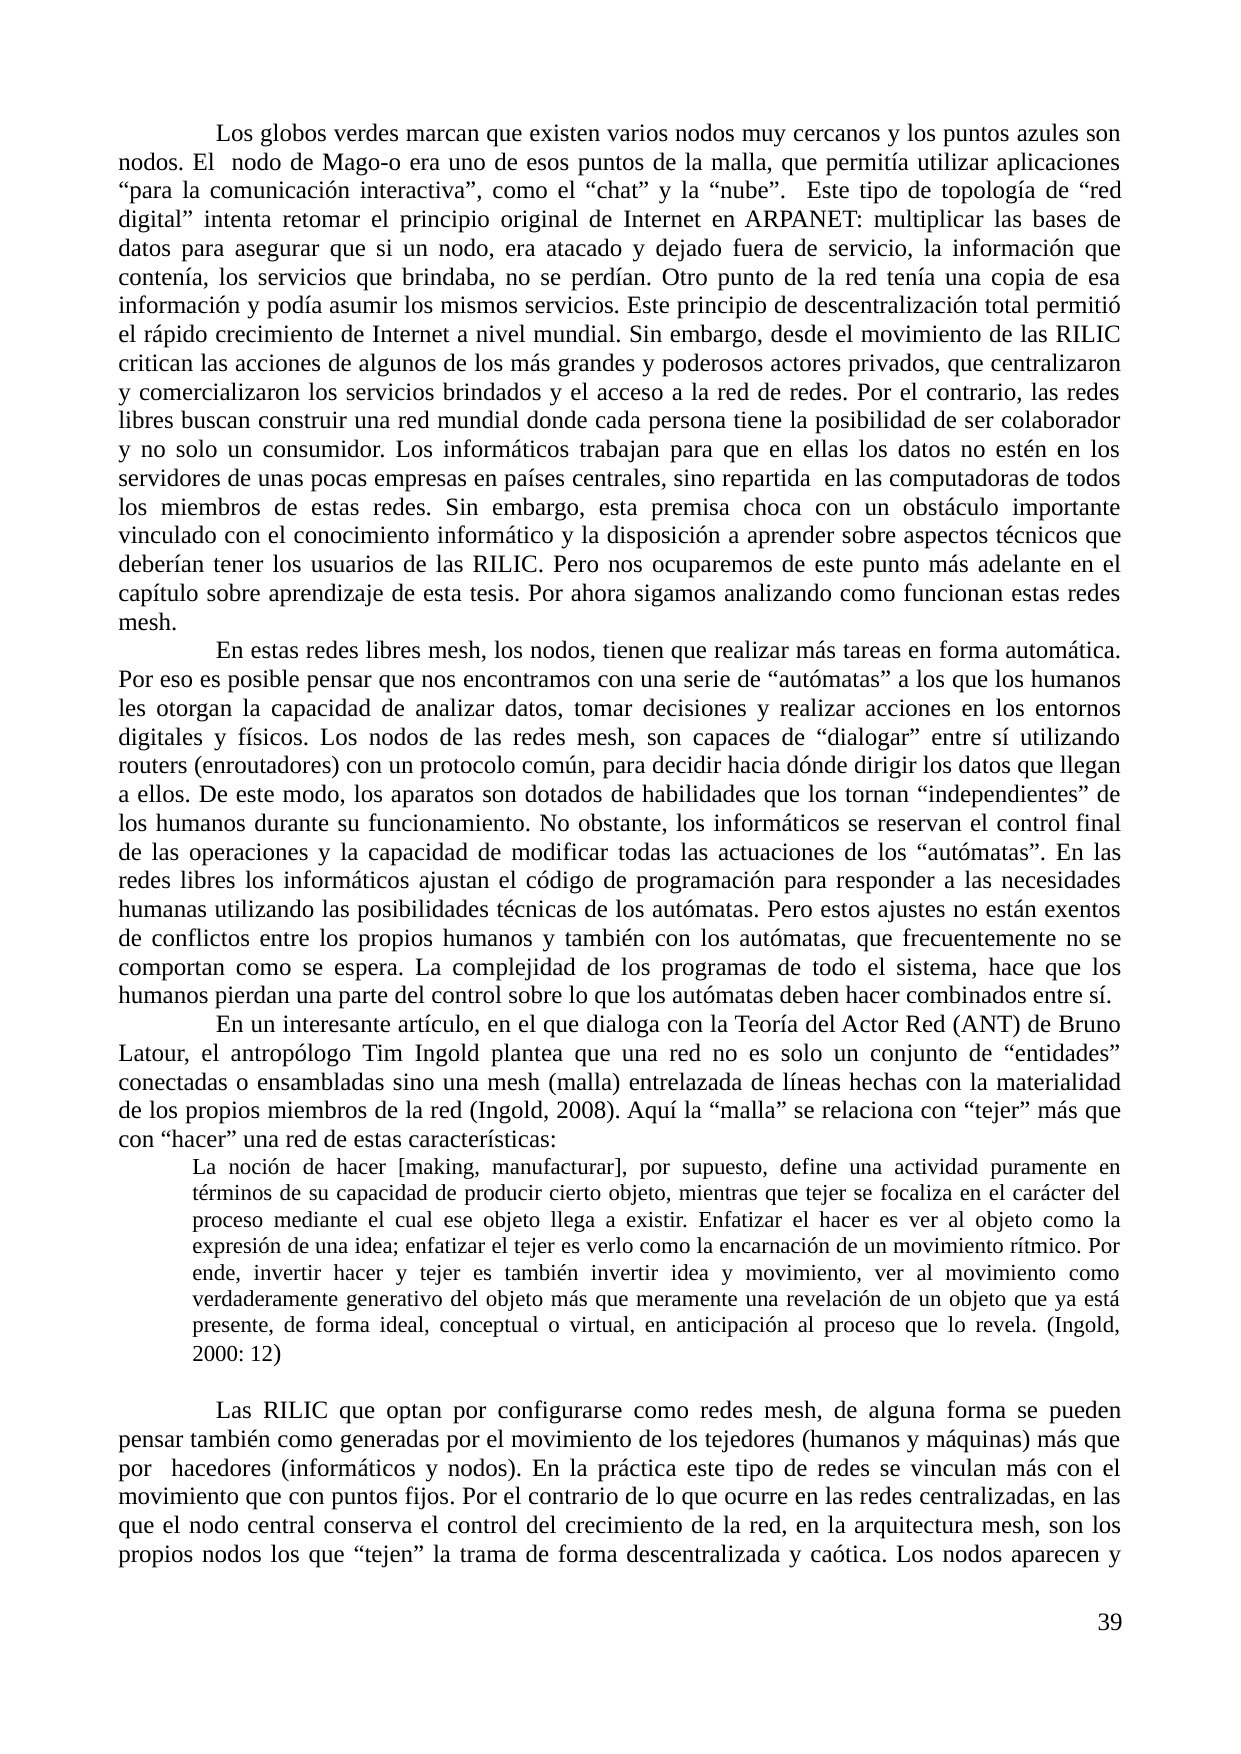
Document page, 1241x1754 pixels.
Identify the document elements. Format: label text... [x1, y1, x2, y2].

text En un interesante artículo, en el que dialoga con la Teoría del Actor Red (ANT) de Bruno Latour, el antropólogo Tim Ingold plantea que una red no es solo un conjunto de “entidades” conectadas o ensambladas sino una mesh (malla) entrelazada de líneas hechas con la materialidad de los propios miembros de la red (Ingold, 2008). Aquí la “malla” se relaciona con “tejer” más que con “hacer” una red de estas características: [118, 1009, 1122, 1153]
text En estas redes libres mesh, los nodos, tienen que realizar más tareas en forma automática. Por eso es posible pensar que nos encontramos con una serie de “autómatas” a los que los humanos les otorgan la capacidad de analizar datos, tomar decisiones y realizar acciones en los entornos digitales y físicos. Los nodos de las redes mesh, son capaces de “dialogar” entre sí utilizando routers (enroutadores) con un protocolo común, para decidir hacia dónde dirigir los datos que llegan a ellos. De este modo, los aparatos son dotados de habilidades que los tornan “independientes” de los humanos durante su funcionamiento. No obstante, los informáticos se reservan el control final de las operaciones y la capacidad de modificar todas las actuaciones de los “autómatas”. En las redes libres los informáticos ajustan el código de programación para responder a las necesidades humanas utilizando las posibilidades técnicas de los autómatas. Pero estos ajustes no están exentos de conflictos entre los propios humanos y también con los autómatas, que frecuentemente no se comportan como se espera. La complejidad de los programas de todo el sistema, hace que los humanos pierdan una parte del control sobre lo que los autómatas deben hacer combinados entre sí. [118, 636, 1122, 1009]
text La noción de hacer [making, manufacturar], por supuesto, define una actividad puramente en términos de su capacidad de producir cierto objeto, mientras que tejer se focaliza en el carácter del proceso mediante el cual ese objeto llega a existir. Enfatizar el hacer es ver al objeto como la expresión de una idea; enfatizar el tejer es verlo como la encarnación de un movimiento rítmico. Por ende, invertir hacer y tejer es también invertir idea y movimiento, ver al movimiento como verdaderamente generativo del objeto más que meramente una revelación de un objeto que ya está presente, de forma ideal, conceptual o virtual, en anticipación al proceso que lo revela. (Ingold, 2000: 12) [192, 1153, 1122, 1366]
text Los globos verdes marcan que existen varios nodos muy cercanos y los puntos azules son nodos. El nodo de Mago-o era uno de esos puntos de la malla, que permitía utilizar aplicaciones “para la comunicación interactiva”, como el “chat” y la “nube”. Este tipo de topología de “red digital” intenta retomar el principio original de Internet en ARPANET: multiplicar las bases de datos para asegurar que si un nodo, era atacado y dejado fuera de servicio, la información que contenía, los servicios que brindaba, no se perdían. Otro punto de la red tenía una copia de esa información y podía asumir los mismos servicios. Este principio de descentralización total permitió el rápido crecimiento de Internet a nivel mundial. Sin embargo, desde el movimiento de las RILIC critican las acciones de algunos de los más grandes y poderosos actores privados, que centralizaron y comercializaron los servicios brindados y el acceso a la red de redes. Por el contrario, las redes libres buscan construir una red mundial donde cada persona tiene la posibilidad de ser colaborador y no solo un consumidor. Los informáticos trabajan para que en ellas los datos no estén en los servidores de unas pocas empresas en países centrales, sino repartida en las computadoras de todos los miembros de estas redes. Sin embargo, esta premisa choca con un obstáculo importante vinculado con el conocimiento informático y la disposición a aprender sobre aspectos técnicos que deberían tener los usuarios de las RILIC. Pero nos ocuparemos de este punto más adelante en el capítulo sobre aprendizaje de esta tesis. Por ahora sigamos analizando como funcionan estas redes mesh. [118, 118, 1122, 636]
text Las RILIC que optan por configurarse como redes mesh, de alguna forma se pueden pensar también como generadas por el movimiento de los tejedores (humanos y máquinas) más que por hacedores (informáticos y nodos). En la práctica este tipo de redes se vinculan más con el movimiento que con puntos fijos. Por el contrario de lo que ocurre en las redes centralizadas, en las que el nodo central conserva el control del crecimiento de la red, en la arquitectura mesh, son los propios nodos los que “tejen” la trama de forma descentralizada y caótica. Los nodos aparecen y [118, 1395, 1122, 1568]
